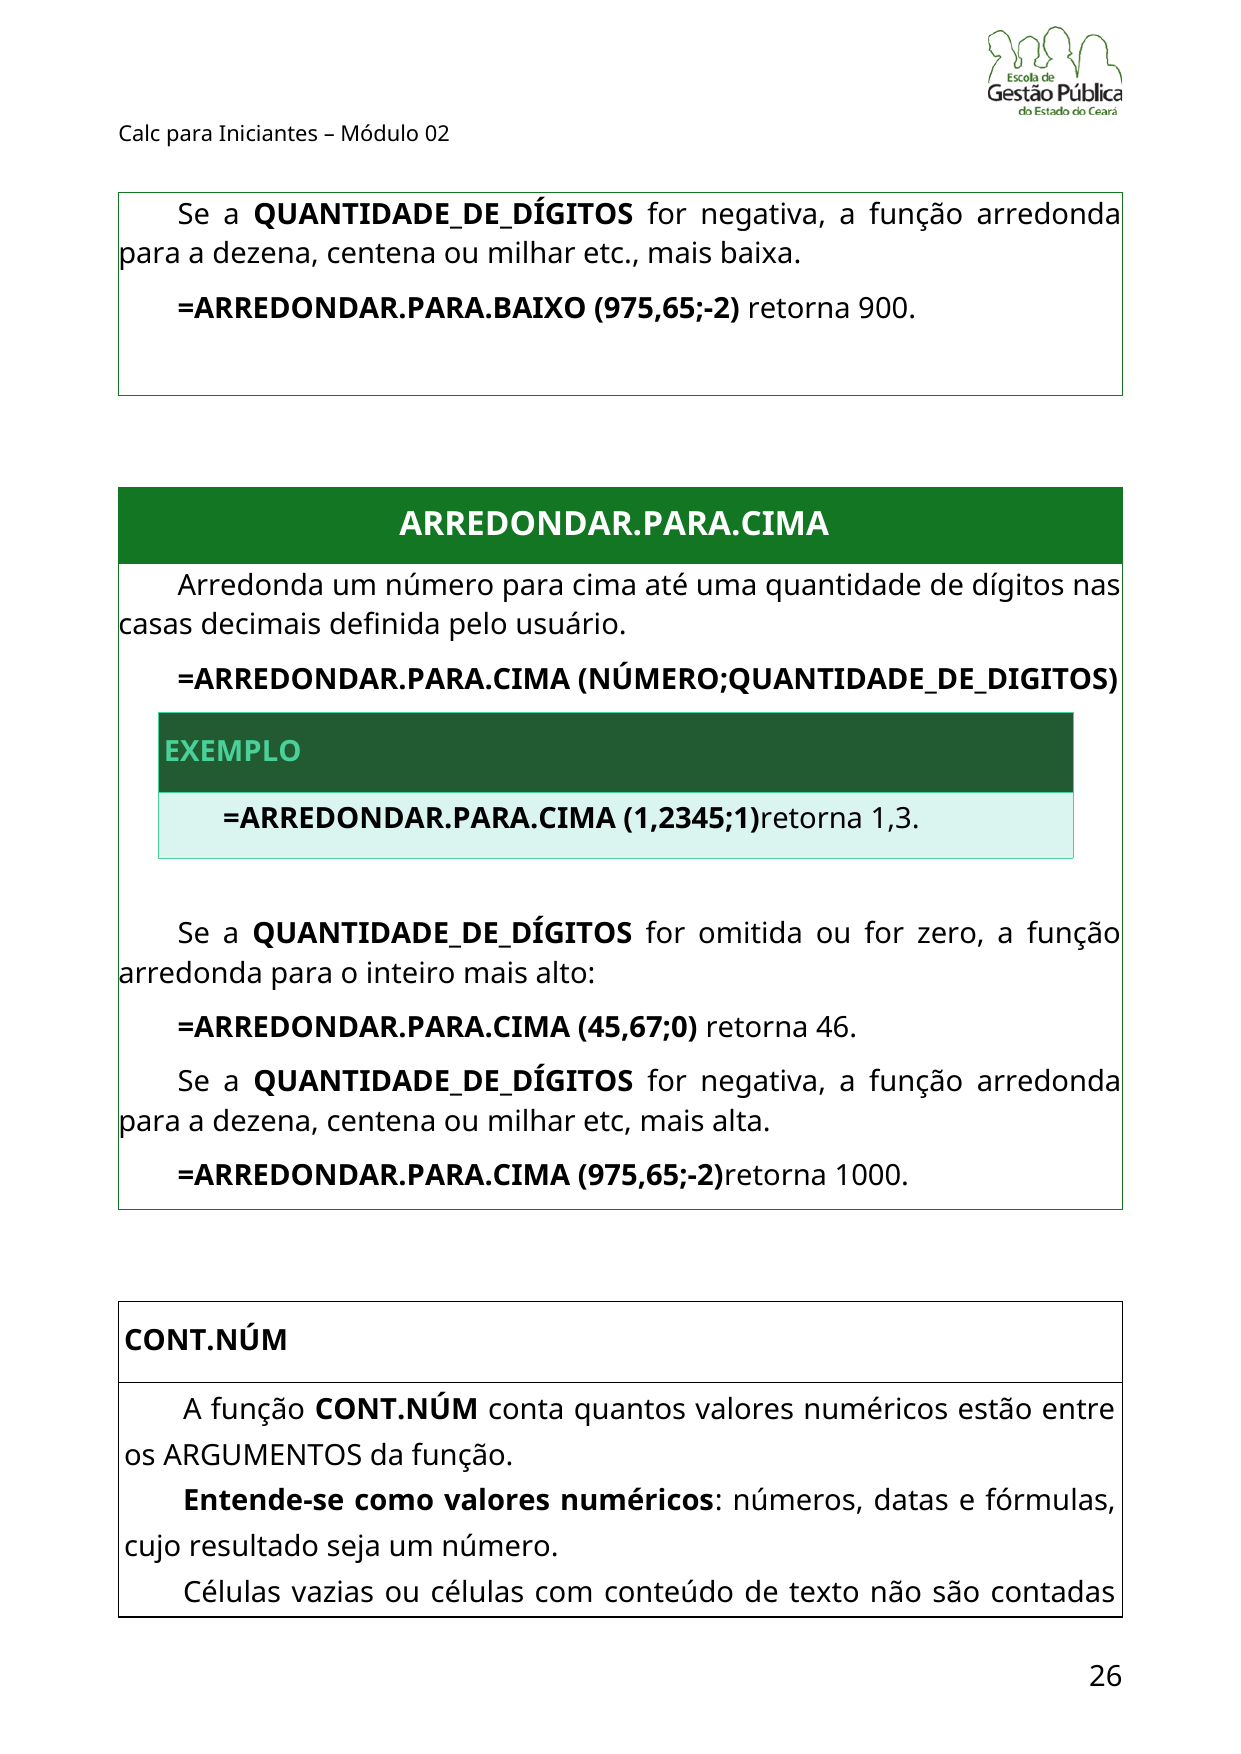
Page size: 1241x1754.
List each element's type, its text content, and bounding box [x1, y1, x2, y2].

picture [118, 26, 1123, 115]
table_header CONT.NÚM [119, 1302, 1122, 1382]
table_header ARREDONDAR.PARA.CIMA [119, 488, 1122, 563]
table_header EXEMPLO [159, 713, 1073, 792]
table_cell Se a QUANTIDADE_DE_DÍGITOS for negativa, a função arredonda para a dezena, centena ou milhar etc., mais baixa. =ARREDONDAR.PARA.BAIXO (975,65;-2) retorna 900. [119, 193, 1122, 395]
table_cell Arredonda um número para cima até uma quantidade de dígitos nas casas decimais definida pelo usuário. =ARREDONDAR.PARA.CIMA (NÚMERO;QUANTIDADE_DE_DIGITOS) Se a QUANTIDADE_DE_DÍGITOS for omitida ou for zero, a função arredonda para o inteiro mais alto: =ARREDONDAR.PARA.CIMA (45,67;0) retorna 46. Se a QUANTIDADE_DE_DÍGITOS for negativa, a função arredonda para a dezena, centena ou milhar etc, mais alta. =ARREDONDAR.PARA.CIMA (975,65;-2)retorna 1000. [119, 564, 1122, 1209]
table_cell A função CONT.NÚM conta quantos valores numéricos estão entre os ARGUMENTOS da função. Entende-se como valores numéricos: números, datas e fórmulas, cujo resultado seja um número. Células vazias ou células com conteúdo de texto não são contadas na função CONT.NÚM. O formato da função é: =CONT.NÚM(ARGUMENTOS) Observe no exemplo abaixo que nem todos os alunos fizeram a primeira avaliação. Podemos usar a função CONT.NÚM para contar as notas do intervalo B11:B19 e identificar quantos alunos, de fato, fizeram a prova. O resultado da função =CONT.NÚM(B11:B19) será 7 pois, as duas células, correspondentes aos alunos que não fizeram a prova, estão vazias. [119, 1383, 1122, 1616]
table_cell =ARREDONDAR.PARA.CIMA (1,2345;1)retorna 1,3. [159, 793, 1073, 858]
